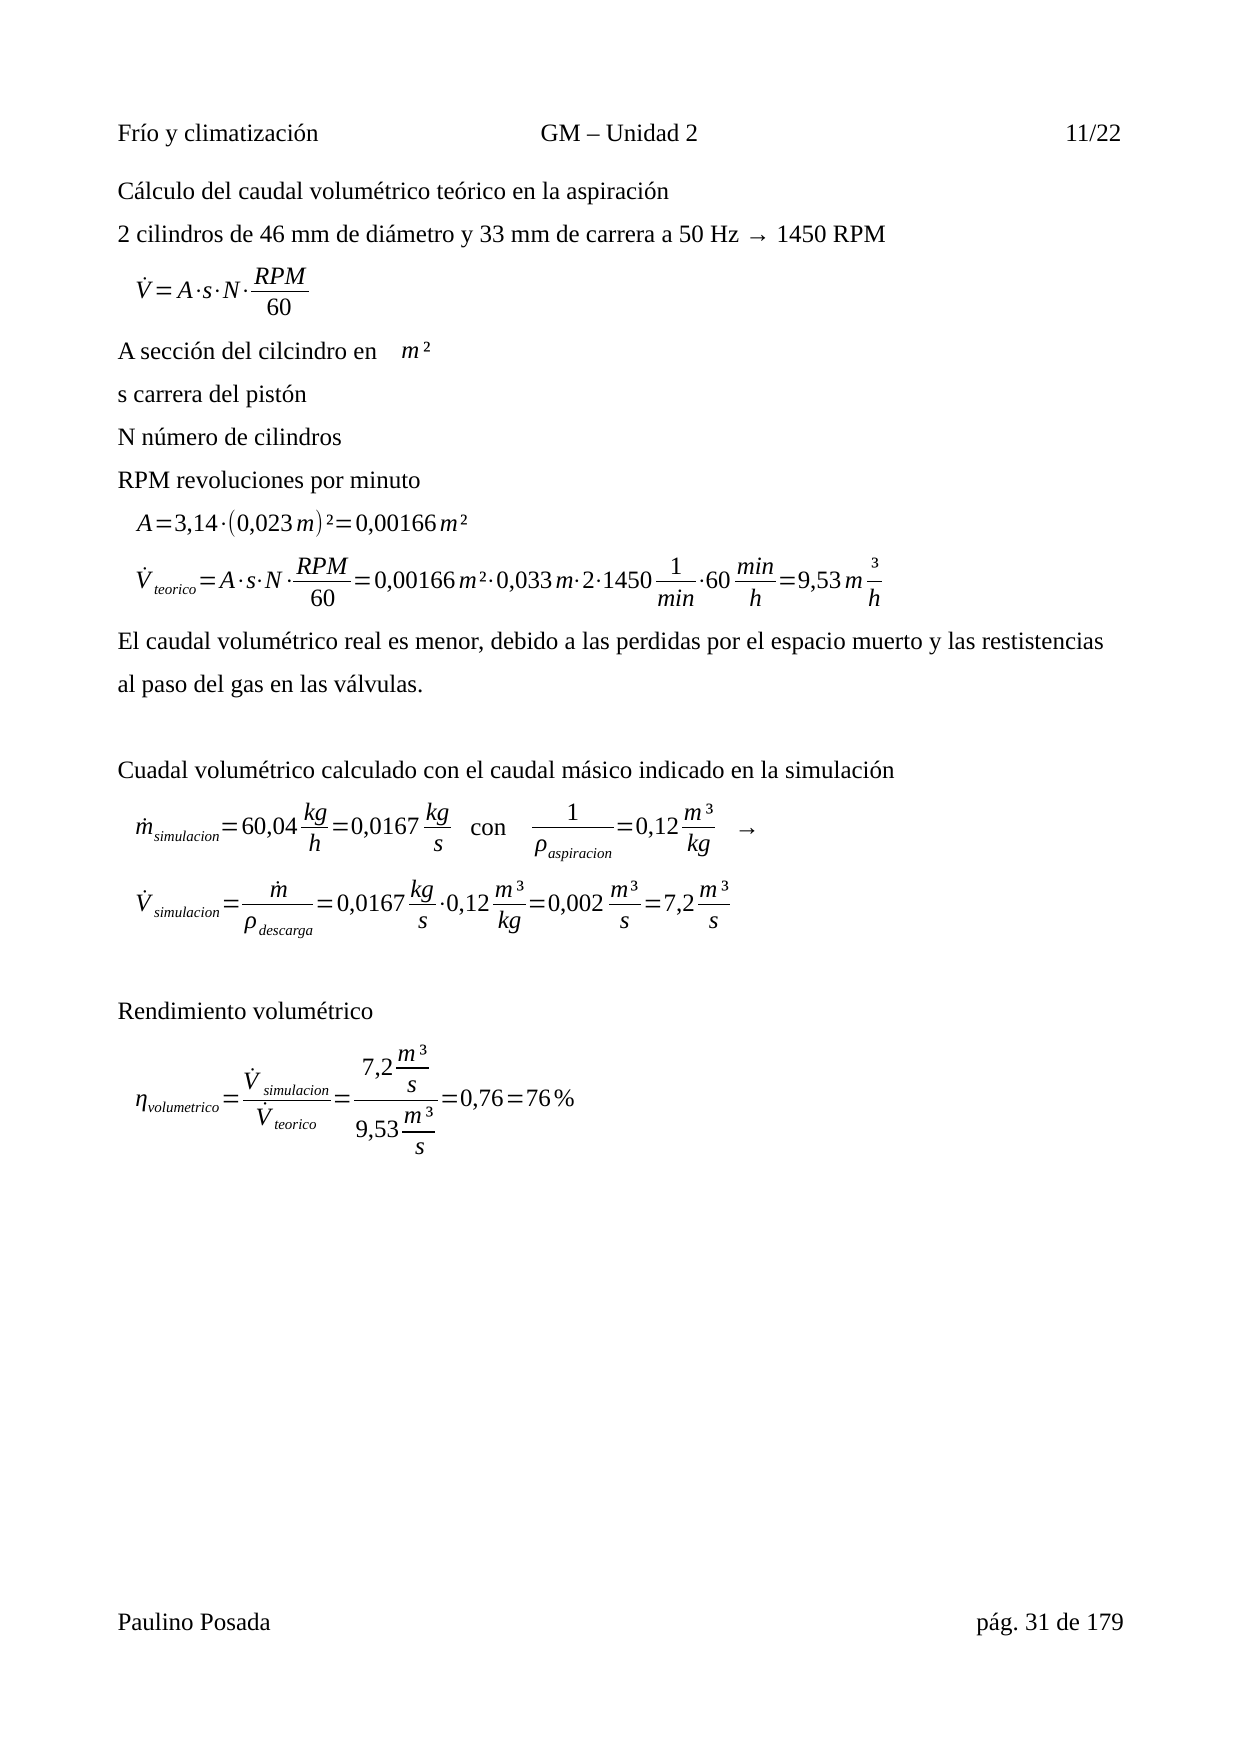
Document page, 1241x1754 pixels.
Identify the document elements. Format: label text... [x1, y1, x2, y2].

text Rendimiento volumétrico [117, 996, 1123, 1025]
text Cálculo del caudal volumétrico teórico en la aspiración [117, 176, 1123, 205]
text El caudal volumétrico real es menor, debido a las perdidas por el espacio muerto y las restistencias al paso del gas en las válvulas. [117, 626, 1123, 698]
text A sección del cilcindro en [117, 336, 1123, 365]
text con → [117, 799, 1123, 938]
text N número de cilindros [117, 422, 1123, 451]
text RPM revoluciones por minuto [117, 465, 1123, 494]
text s carrera del pistón [117, 379, 1123, 408]
text Cuadal volumétrico calculado con el caudal másico indicado en la simulación [117, 756, 1123, 784]
text 2 cilindros de 46 mm de diámetro y 33 mm de carrera a 50 Hz → 1450 RPM [117, 219, 1123, 248]
